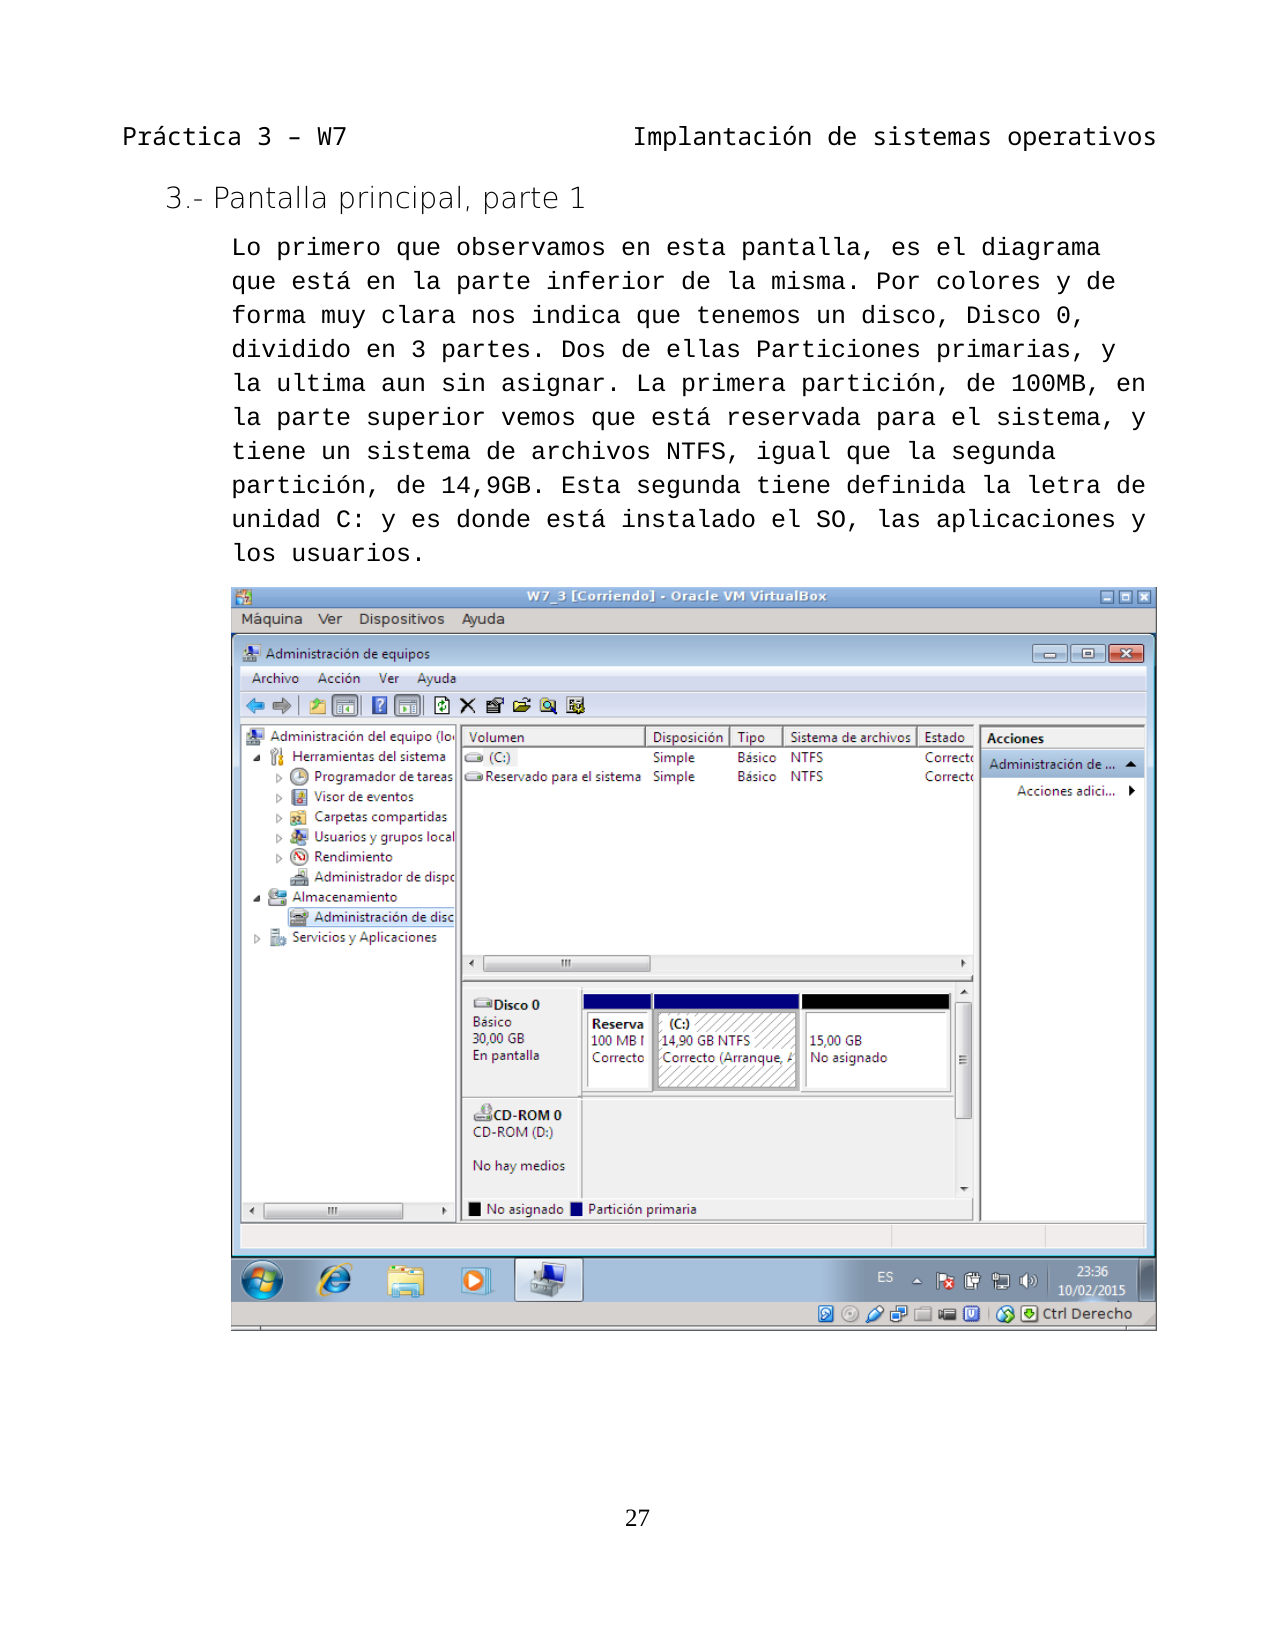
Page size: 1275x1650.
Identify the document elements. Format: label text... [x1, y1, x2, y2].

list Pantalla principal, parte 1 [156, 182, 1157, 216]
picture [231, 587, 1157, 1331]
text Lo primero que observamos en esta pantalla, es el diagrama que está en la parte inferior de la misma. Por colores y de forma muy clara nos indica que tenemos un disco, Disco 0, dividido en 3 partes. Dos de ellas Particiones primarias, y la ultima aun sin asignar. La primera partición, de 100MB, en la parte superior vemos que está reservada para el sistema, y tiene un sistema de archivos NTFS, igual que la segunda partición, de 14,9GB. Esta segunda tiene definida la letra de unidad C: y es donde está instalado el SO, las aplicaciones y los usuarios. [231, 235, 1157, 569]
